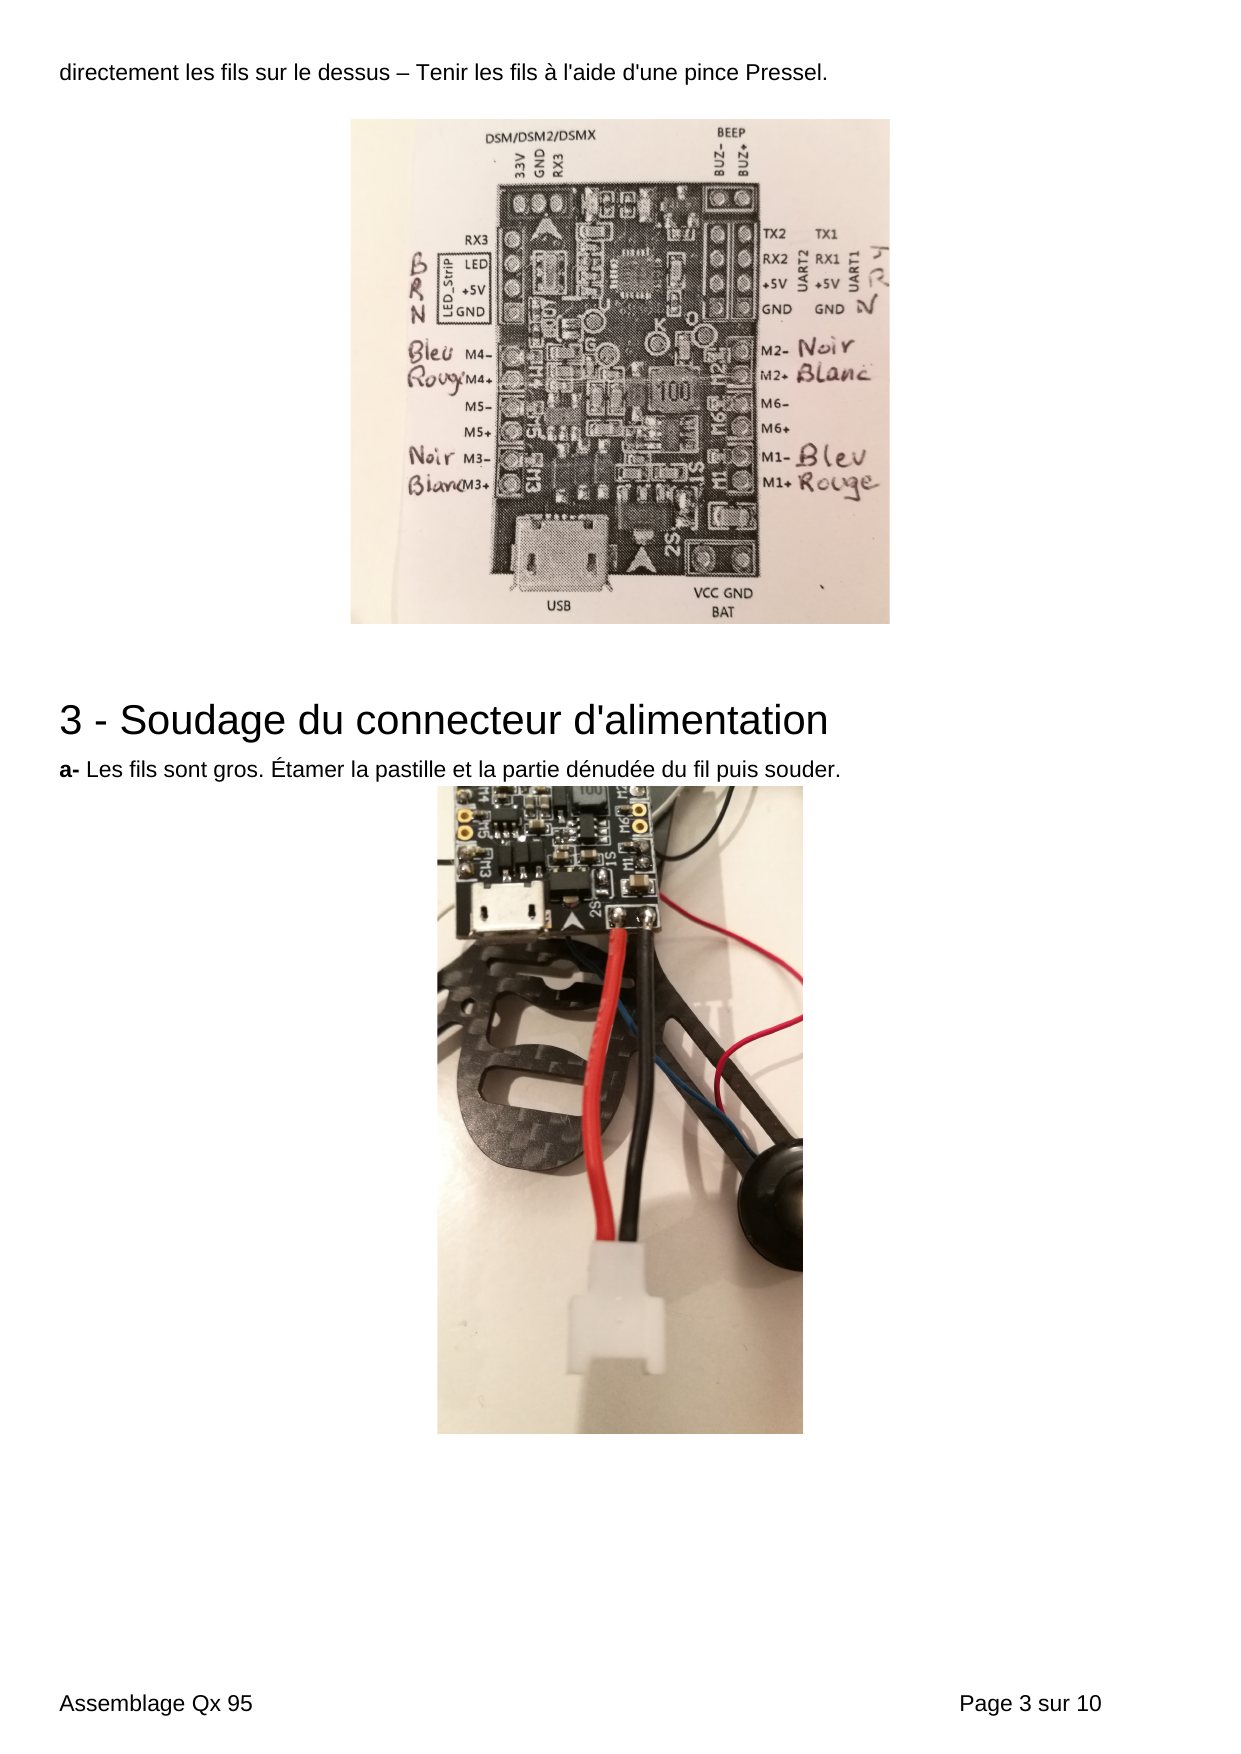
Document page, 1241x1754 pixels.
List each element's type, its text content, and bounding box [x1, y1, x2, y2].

picture [350, 119, 890, 624]
text a- Les fils sont gros. Étamer la pastille et la partie dénudée du fil puis souder. [59, 756, 1181, 782]
subtitle 3 - Soudage du connecteur d'alimentation [59, 696, 1181, 743]
picture [437, 786, 803, 1434]
text directement les fils sur le dessus – Tenir les fils à l'aide d'une pince Pressel. [59, 59, 1181, 85]
